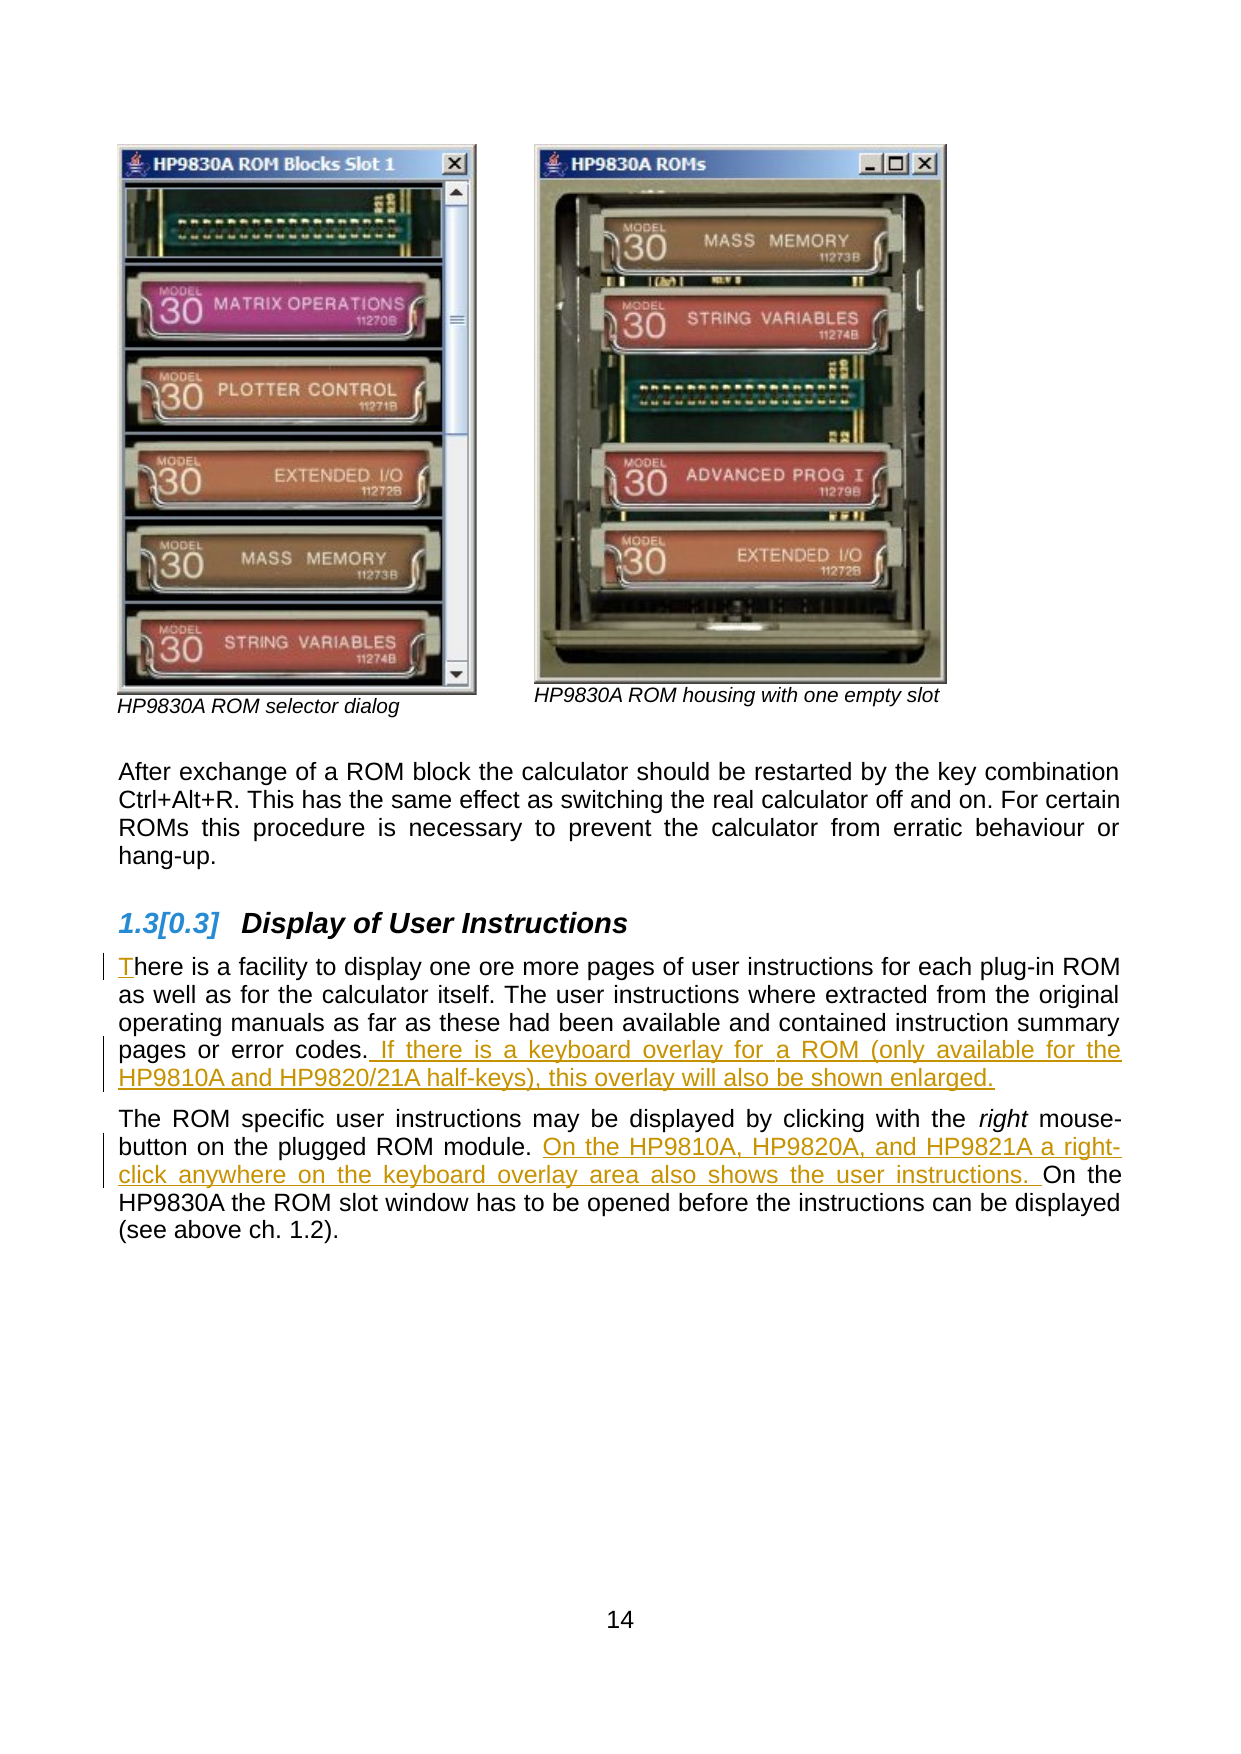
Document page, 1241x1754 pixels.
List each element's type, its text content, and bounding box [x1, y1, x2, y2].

text HP9830A ROM selector dialog [117, 695, 476, 718]
picture [117, 144, 477, 695]
text HP9830A ROM housing with one empty slot [534, 684, 947, 707]
text The ROM specific user instructions may be displayed by clicking with the right mouse-button on the plugged ROM module. On the HP9810A, HP9820A, and HP9821A a right-click anywhere on the keyboard overlay area also shows the user instructions. On the HP9830A the ROM slot window has to be opened before the instructions can be displayed (see above ch. 1.2). [118, 1104, 1122, 1244]
picture [534, 144, 947, 684]
text There is a facility to display one ore more pages of user instructions for each plug-in ROM as well as for the calculator itself. The user instructions where extracted from the original operating manuals as far as these had been available and contained instruction summary pages or error codes. If there is a keyboard overlay for a ROM (only available for the HP9810A and HP9820/21A half-keys), this overlay will also be shown enlarged. [118, 952, 1122, 1092]
text After exchange of a ROM block the calculator should be restarted by the key combination Ctrl+Alt+R. This has the same effect as switching the real calculator off and on. For certain ROMs this procedure is necessary to prevent the calculator from erratic behaviour or hang-up. [118, 758, 1122, 870]
subtitle Display of User Instructions [118, 907, 1122, 940]
